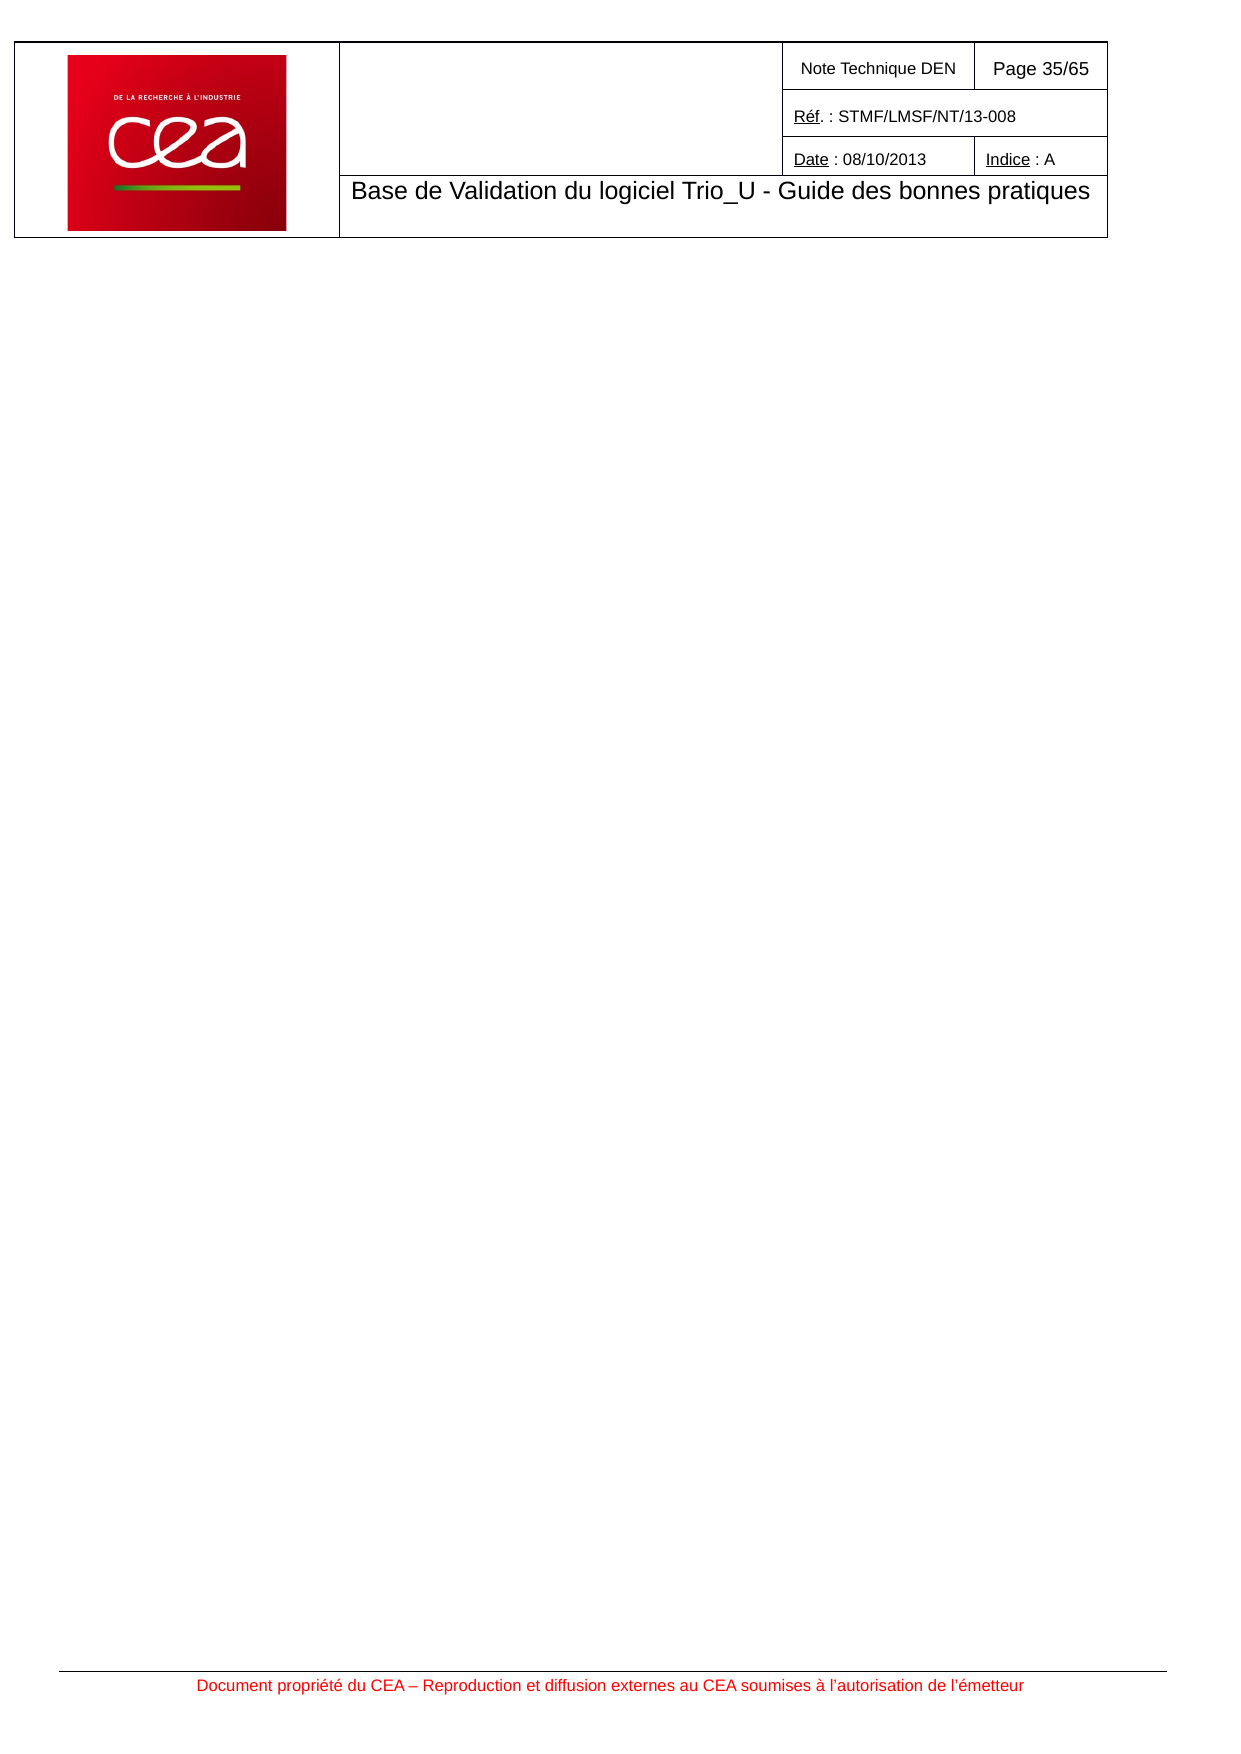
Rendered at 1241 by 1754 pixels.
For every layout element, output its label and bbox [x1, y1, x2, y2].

picture [67, 55, 287, 231]
